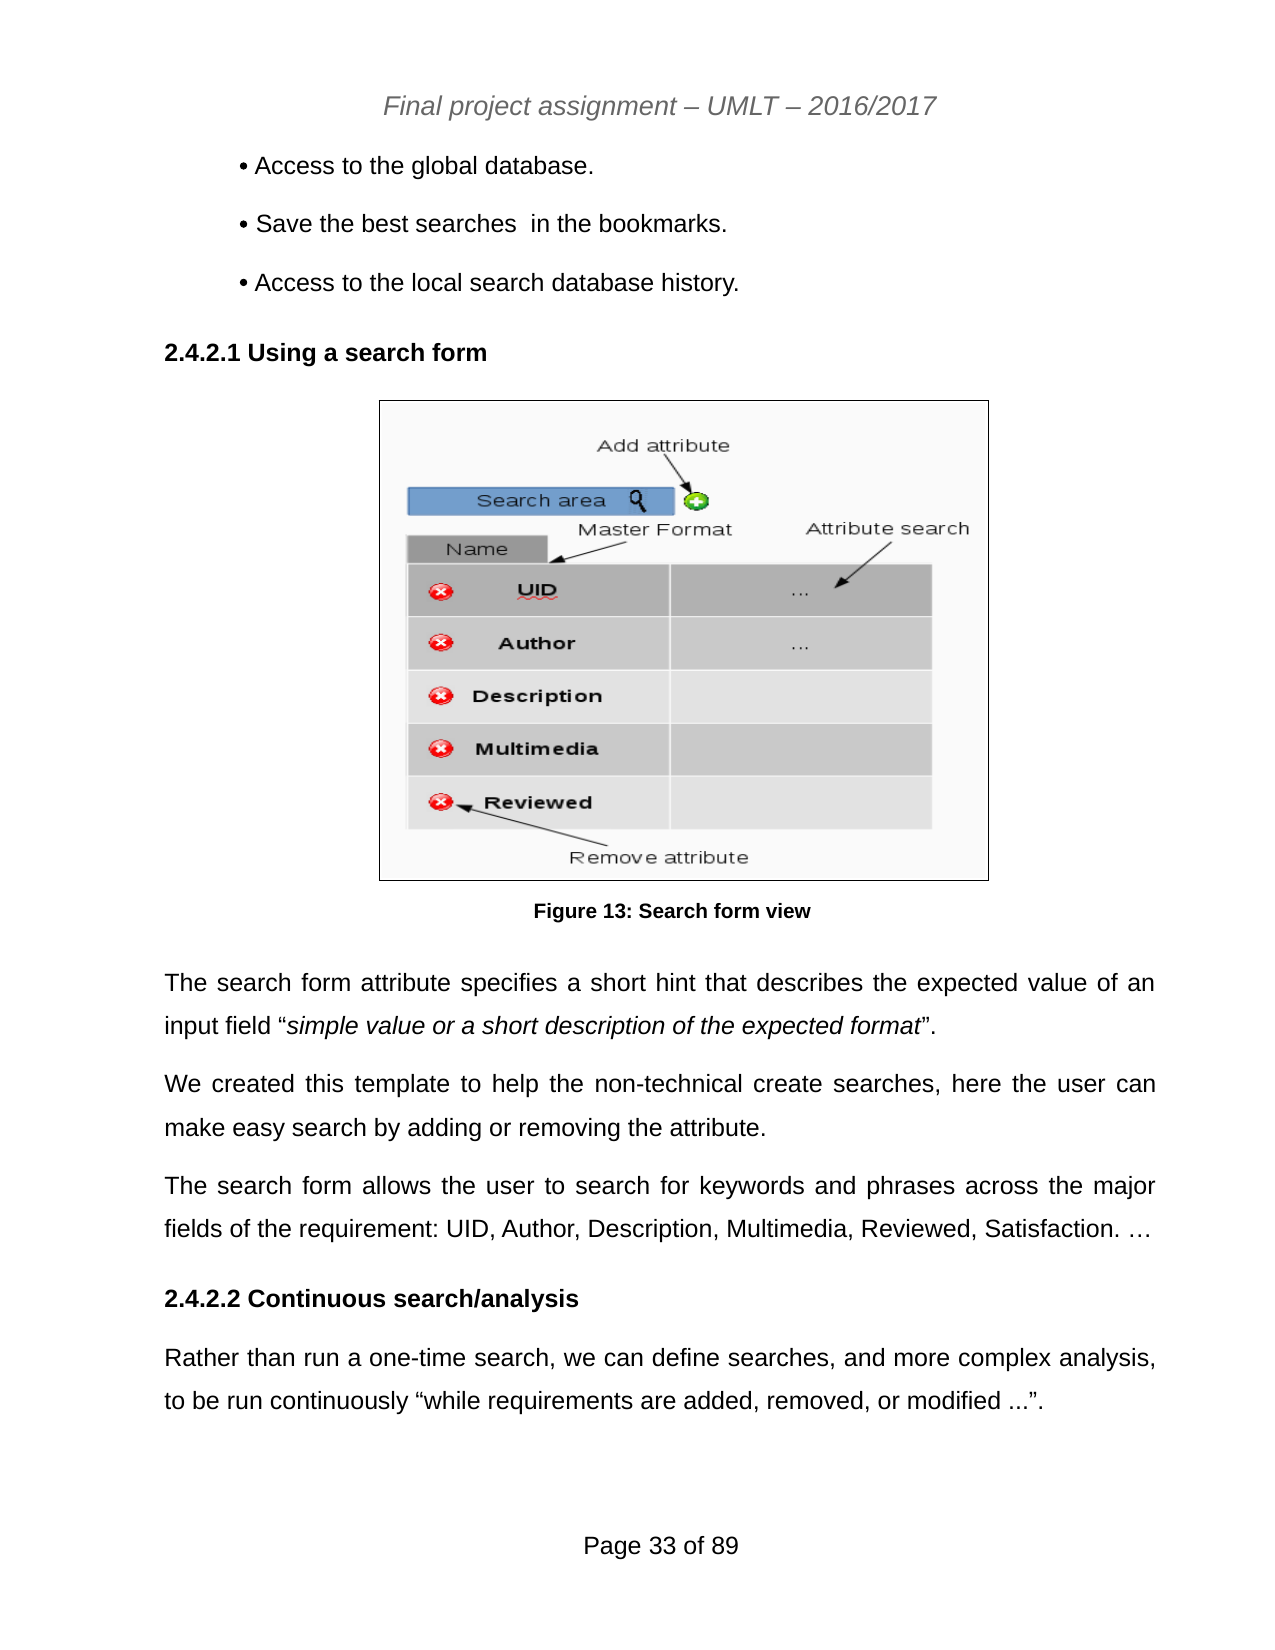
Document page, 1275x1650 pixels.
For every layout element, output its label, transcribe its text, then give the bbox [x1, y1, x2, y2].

list Access to the global database. [239, 151, 1158, 180]
text The search form attribute specifies a short hint that describes the expected value of an input field “simple value or a short description of the expected format”. [164, 968, 1158, 1040]
picture [381, 403, 986, 878]
list Access to the local search database history. [239, 268, 1158, 297]
text We created this template to help the non-technical create searches, here the user can make easy search by adding or removing the attribute. [164, 1069, 1158, 1141]
text Figure 13: Search form view [164, 401, 1158, 924]
subtitle 2.4.2.2 Continuous search/analysis [164, 1284, 1158, 1313]
list Rather than run a one-time search, we can define searches, and more complex analysis, to be run continuously “while requirements are added, removed, or modified ...”. [164, 1343, 1158, 1414]
list Save the best searches in the bookmarks. [239, 209, 1158, 238]
text The search form allows the user to search for keywords and phrases across the major fields of the requirement: UID, Author, Description, Multimedia, Reviewed, Satisfaction. … [164, 1171, 1158, 1242]
subtitle 2.4.2.1 Using a search form [164, 338, 1158, 367]
